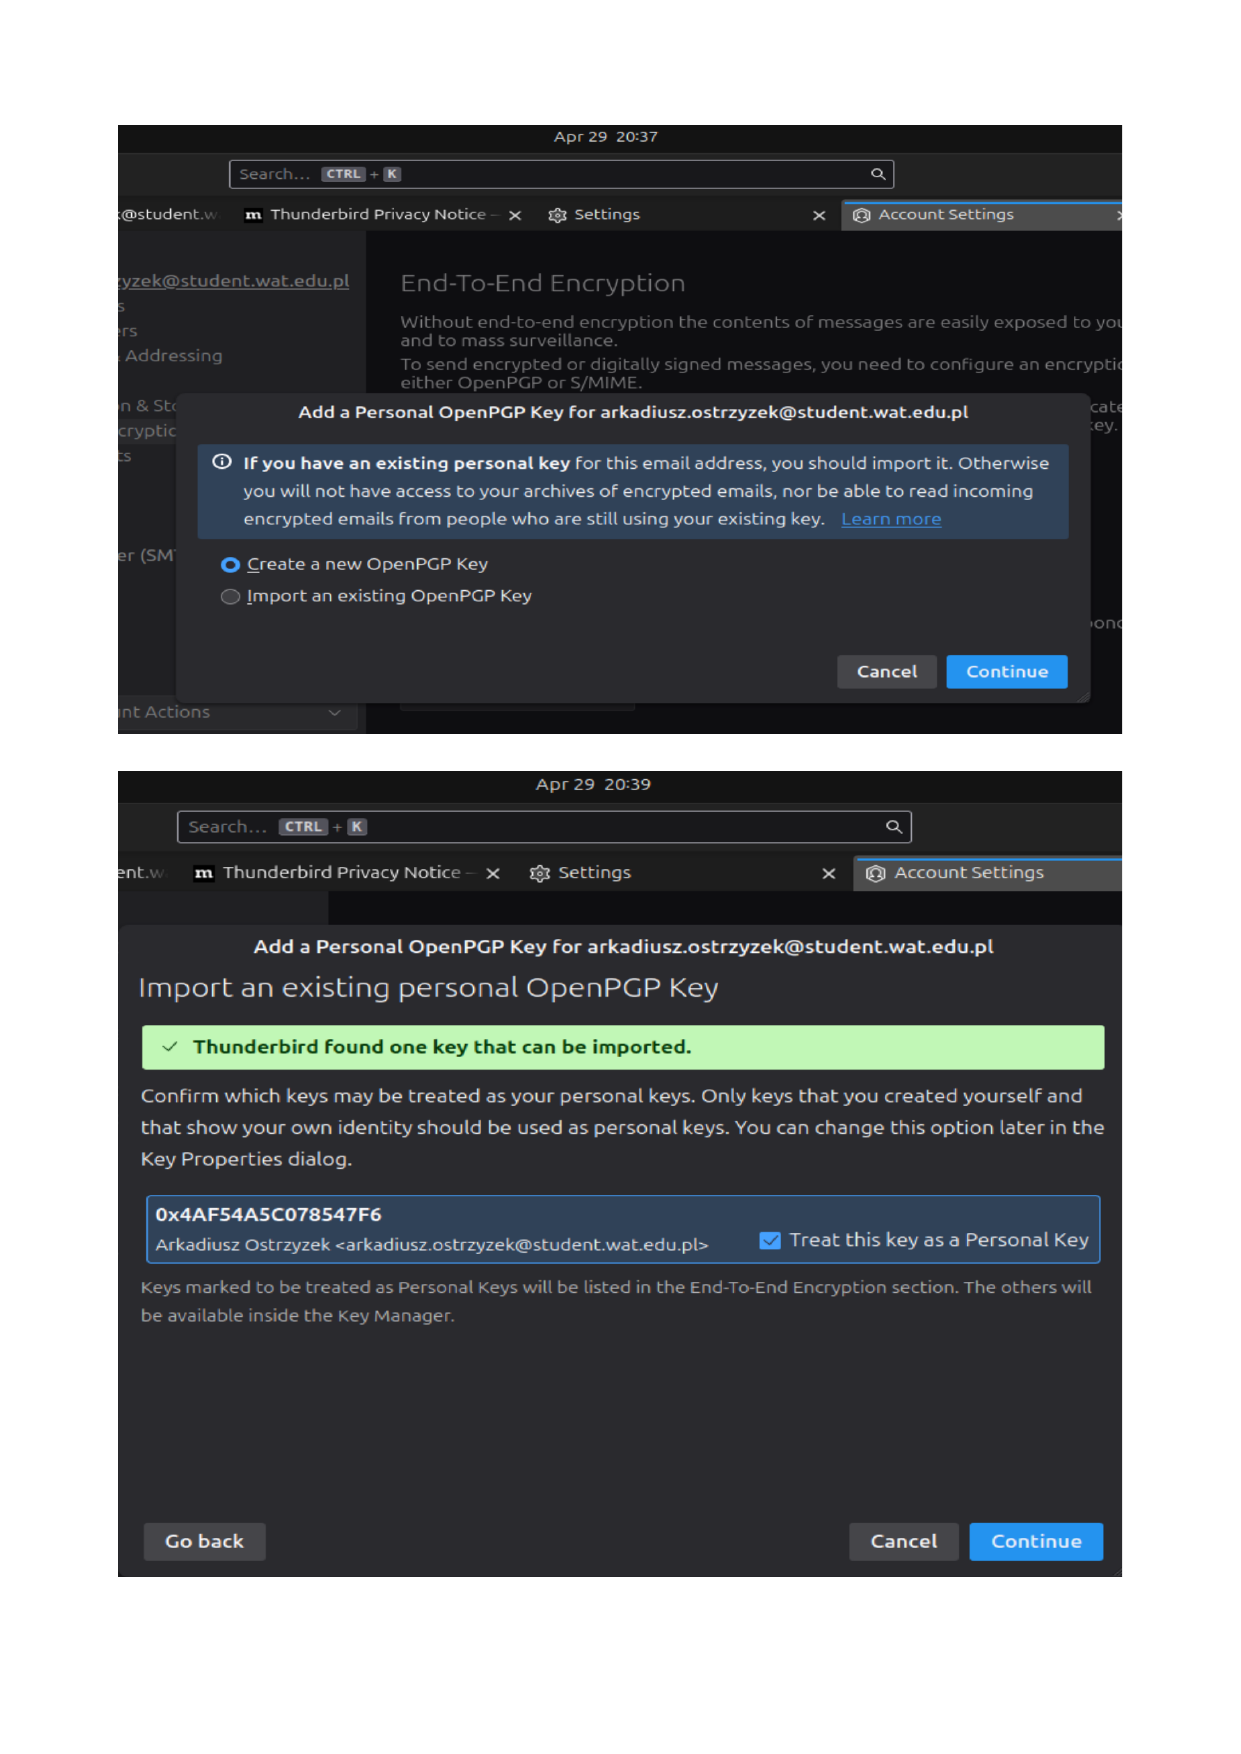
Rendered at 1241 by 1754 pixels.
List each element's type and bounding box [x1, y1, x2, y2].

picture [118, 125, 1123, 734]
picture [118, 771, 1123, 1577]
